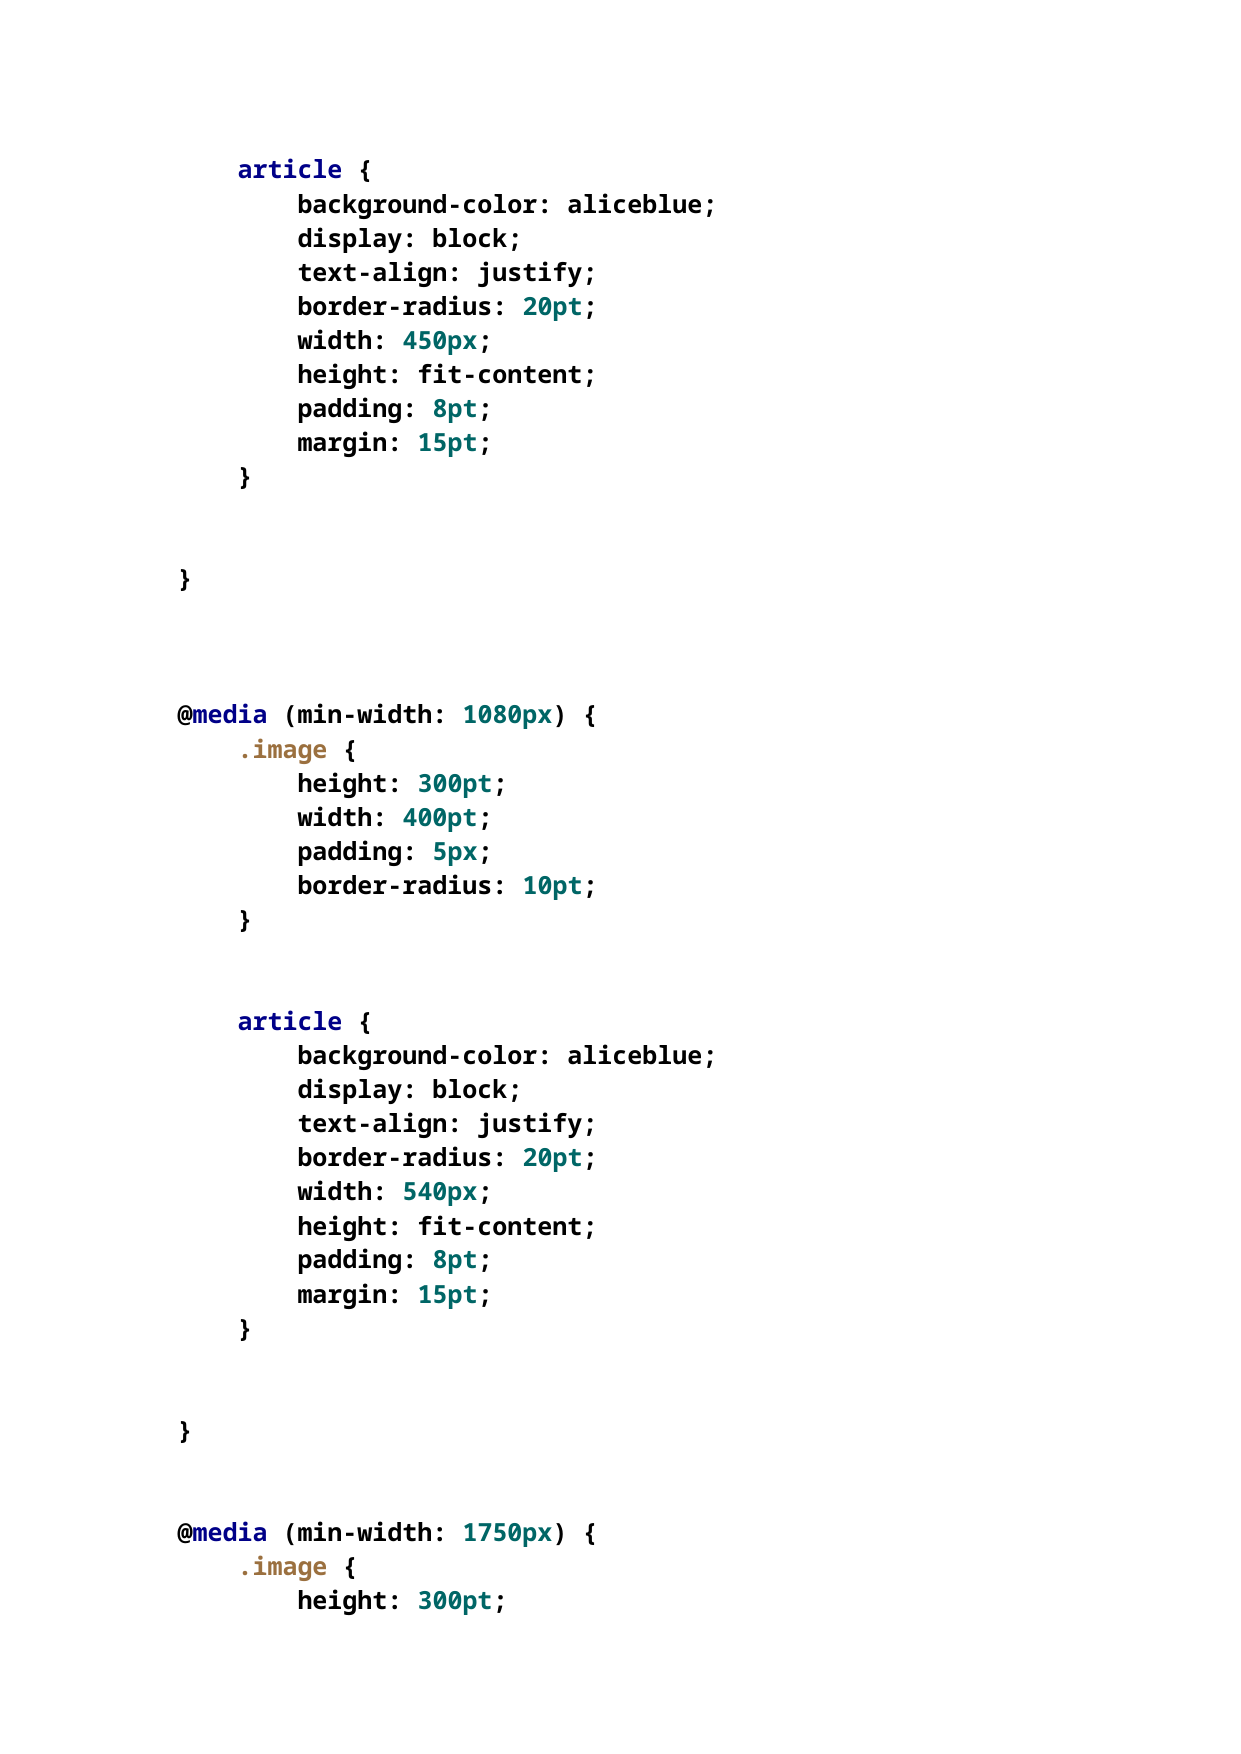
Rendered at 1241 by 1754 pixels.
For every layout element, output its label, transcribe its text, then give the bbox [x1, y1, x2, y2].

text height: fit-content; [177, 357, 1152, 391]
text } [177, 1412, 1152, 1447]
text } [177, 902, 1152, 936]
text height: fit-content; [177, 1208, 1152, 1242]
text width: 450px; [177, 322, 1152, 357]
text padding: 8pt; [177, 391, 1152, 425]
text .image { [177, 1549, 1152, 1583]
text width: 400pt; [177, 799, 1152, 833]
text article { [177, 1004, 1152, 1038]
text display: block; [177, 220, 1152, 254]
text border-radius: 20pt; [177, 1140, 1152, 1174]
text } [177, 1310, 1152, 1344]
text } [177, 459, 1152, 493]
text text-align: justify; [177, 1106, 1152, 1140]
text background-color: aliceblue; [177, 186, 1152, 220]
text border-radius: 10pt; [177, 867, 1152, 902]
text height: 300pt; [177, 765, 1152, 799]
text .image { [177, 731, 1152, 765]
text border-radius: 20pt; [177, 288, 1152, 322]
text height: 300pt; [177, 1583, 1152, 1617]
text } [177, 561, 1152, 595]
text display: block; [177, 1072, 1152, 1106]
text margin: 15pt; [177, 425, 1152, 459]
text width: 540px; [177, 1174, 1152, 1208]
text background-color: aliceblue; [177, 1038, 1152, 1072]
text padding: 8pt; [177, 1242, 1152, 1276]
text margin: 15pt; [177, 1276, 1152, 1310]
text @media (min-width: 1080px) { [177, 697, 1152, 731]
text article { [177, 152, 1152, 186]
text padding: 5px; [177, 833, 1152, 867]
text text-align: justify; [177, 254, 1152, 288]
text @media (min-width: 1750px) { [177, 1515, 1152, 1549]
